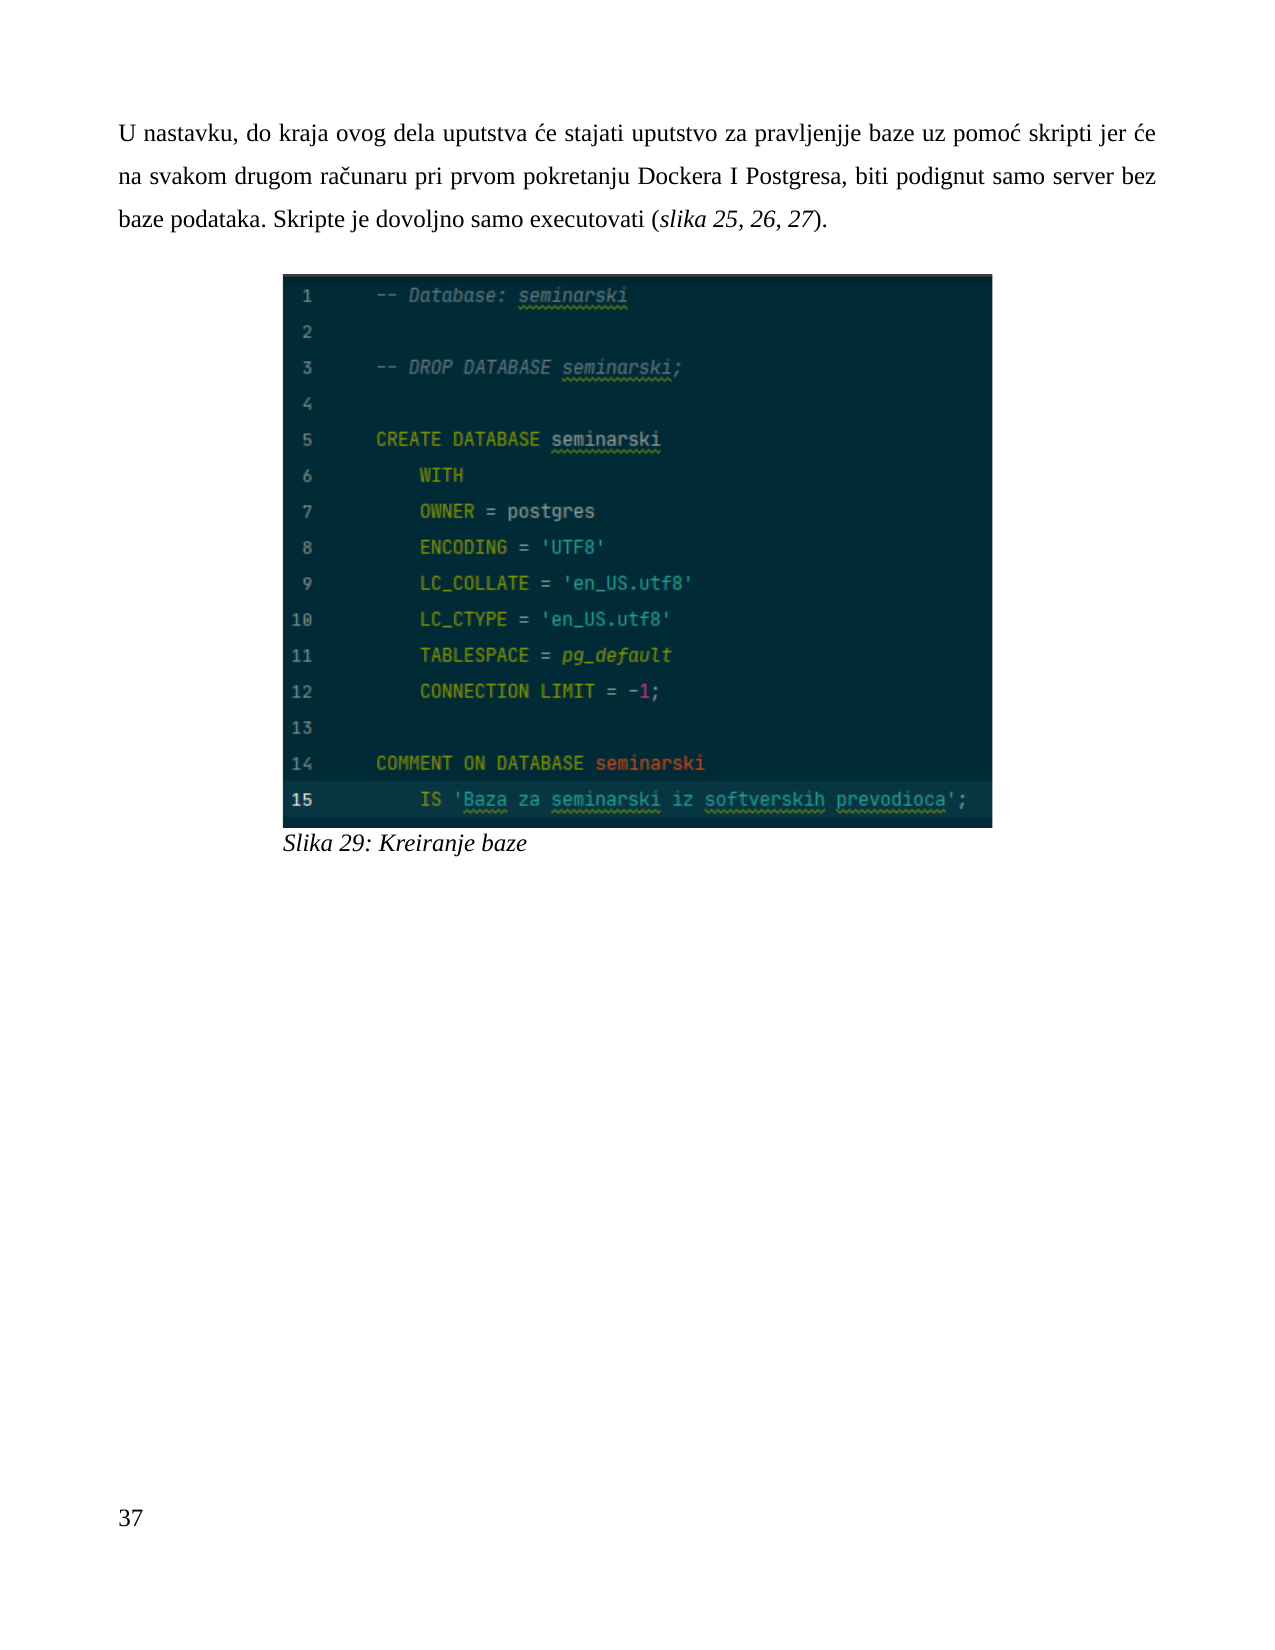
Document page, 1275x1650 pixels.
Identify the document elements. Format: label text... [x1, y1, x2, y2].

text Slika 29: Kreiranje baze [283, 828, 992, 856]
picture [663, 755, 704, 770]
picture [421, 576, 441, 590]
picture [420, 432, 441, 446]
picture [622, 615, 627, 626]
picture [630, 612, 638, 626]
picture [662, 648, 671, 662]
picture [552, 615, 573, 626]
picture [639, 759, 660, 770]
picture [651, 360, 660, 373]
picture [420, 468, 463, 482]
picture [607, 363, 627, 374]
picture [443, 288, 474, 302]
picture [476, 360, 485, 373]
picture [529, 756, 583, 770]
picture [476, 291, 496, 302]
picture [587, 431, 594, 446]
picture [420, 684, 485, 698]
picture [644, 580, 649, 590]
picture [497, 756, 518, 770]
picture [597, 359, 604, 374]
picture [293, 758, 299, 770]
picture [654, 612, 660, 626]
picture [518, 305, 628, 309]
picture [293, 722, 299, 734]
picture [508, 576, 529, 590]
picture [589, 612, 595, 626]
picture [486, 684, 529, 698]
picture [293, 686, 300, 698]
picture [476, 540, 507, 554]
picture [663, 359, 670, 374]
picture [465, 360, 474, 374]
picture [520, 291, 551, 302]
picture [619, 578, 627, 590]
picture [421, 612, 441, 626]
picture [588, 540, 595, 554]
picture [410, 288, 430, 302]
picture [551, 449, 660, 453]
picture [630, 432, 649, 446]
picture [630, 755, 638, 770]
picture [420, 504, 474, 518]
picture [475, 432, 485, 446]
picture [303, 758, 311, 769]
picture [486, 432, 540, 446]
picture [619, 287, 626, 302]
picture [554, 287, 560, 302]
text U nastavku, do kraja ovog dela uputstva će stajati uputstvo za pravljenjje baze uz pomoć skripti jer će na svakom drugom računaru pri prvom pokretanju Dockera I Postgresa, biti podignut samo server bez baze podataka. Skripte je dovoljno samo executovati (slika 25, 26, 27). [118, 118, 1157, 233]
picture [464, 612, 507, 626]
picture [673, 576, 682, 590]
picture [574, 540, 583, 554]
picture [303, 542, 311, 554]
picture [488, 360, 497, 373]
picture [304, 290, 311, 302]
picture [303, 434, 311, 446]
picture [652, 431, 660, 446]
picture [666, 576, 671, 589]
picture [453, 612, 463, 626]
picture [453, 432, 474, 446]
picture [453, 576, 507, 590]
picture [629, 363, 638, 373]
picture [293, 614, 300, 626]
picture [644, 612, 649, 625]
picture [562, 651, 594, 665]
picture [303, 470, 311, 482]
picture [464, 756, 485, 770]
picture [304, 506, 312, 517]
picture [611, 576, 617, 590]
picture [541, 684, 551, 698]
picture [420, 540, 474, 554]
picture [431, 648, 529, 662]
picture [562, 377, 671, 381]
picture [508, 507, 540, 521]
picture [303, 614, 312, 626]
picture [651, 648, 659, 662]
picture [553, 435, 584, 446]
picture [498, 360, 552, 374]
picture [303, 398, 311, 409]
picture [552, 507, 595, 521]
picture [376, 432, 419, 446]
picture [585, 288, 615, 302]
picture [595, 648, 649, 665]
picture [433, 288, 441, 295]
picture [598, 614, 606, 626]
picture [293, 650, 300, 662]
picture [564, 540, 572, 554]
picture [304, 362, 311, 374]
picture [641, 363, 649, 374]
picture [420, 648, 430, 662]
picture [518, 756, 529, 770]
picture [596, 435, 627, 446]
picture [304, 686, 311, 698]
picture [652, 576, 660, 590]
picture [564, 363, 595, 374]
picture [304, 722, 311, 734]
picture [542, 504, 551, 518]
picture [303, 578, 312, 589]
picture [376, 756, 452, 770]
picture [596, 759, 628, 770]
picture [304, 326, 311, 338]
picture [304, 650, 311, 662]
picture [641, 684, 649, 698]
picture [410, 360, 453, 374]
picture [574, 579, 595, 590]
picture [552, 684, 595, 698]
picture [563, 291, 584, 302]
picture [282, 274, 993, 828]
